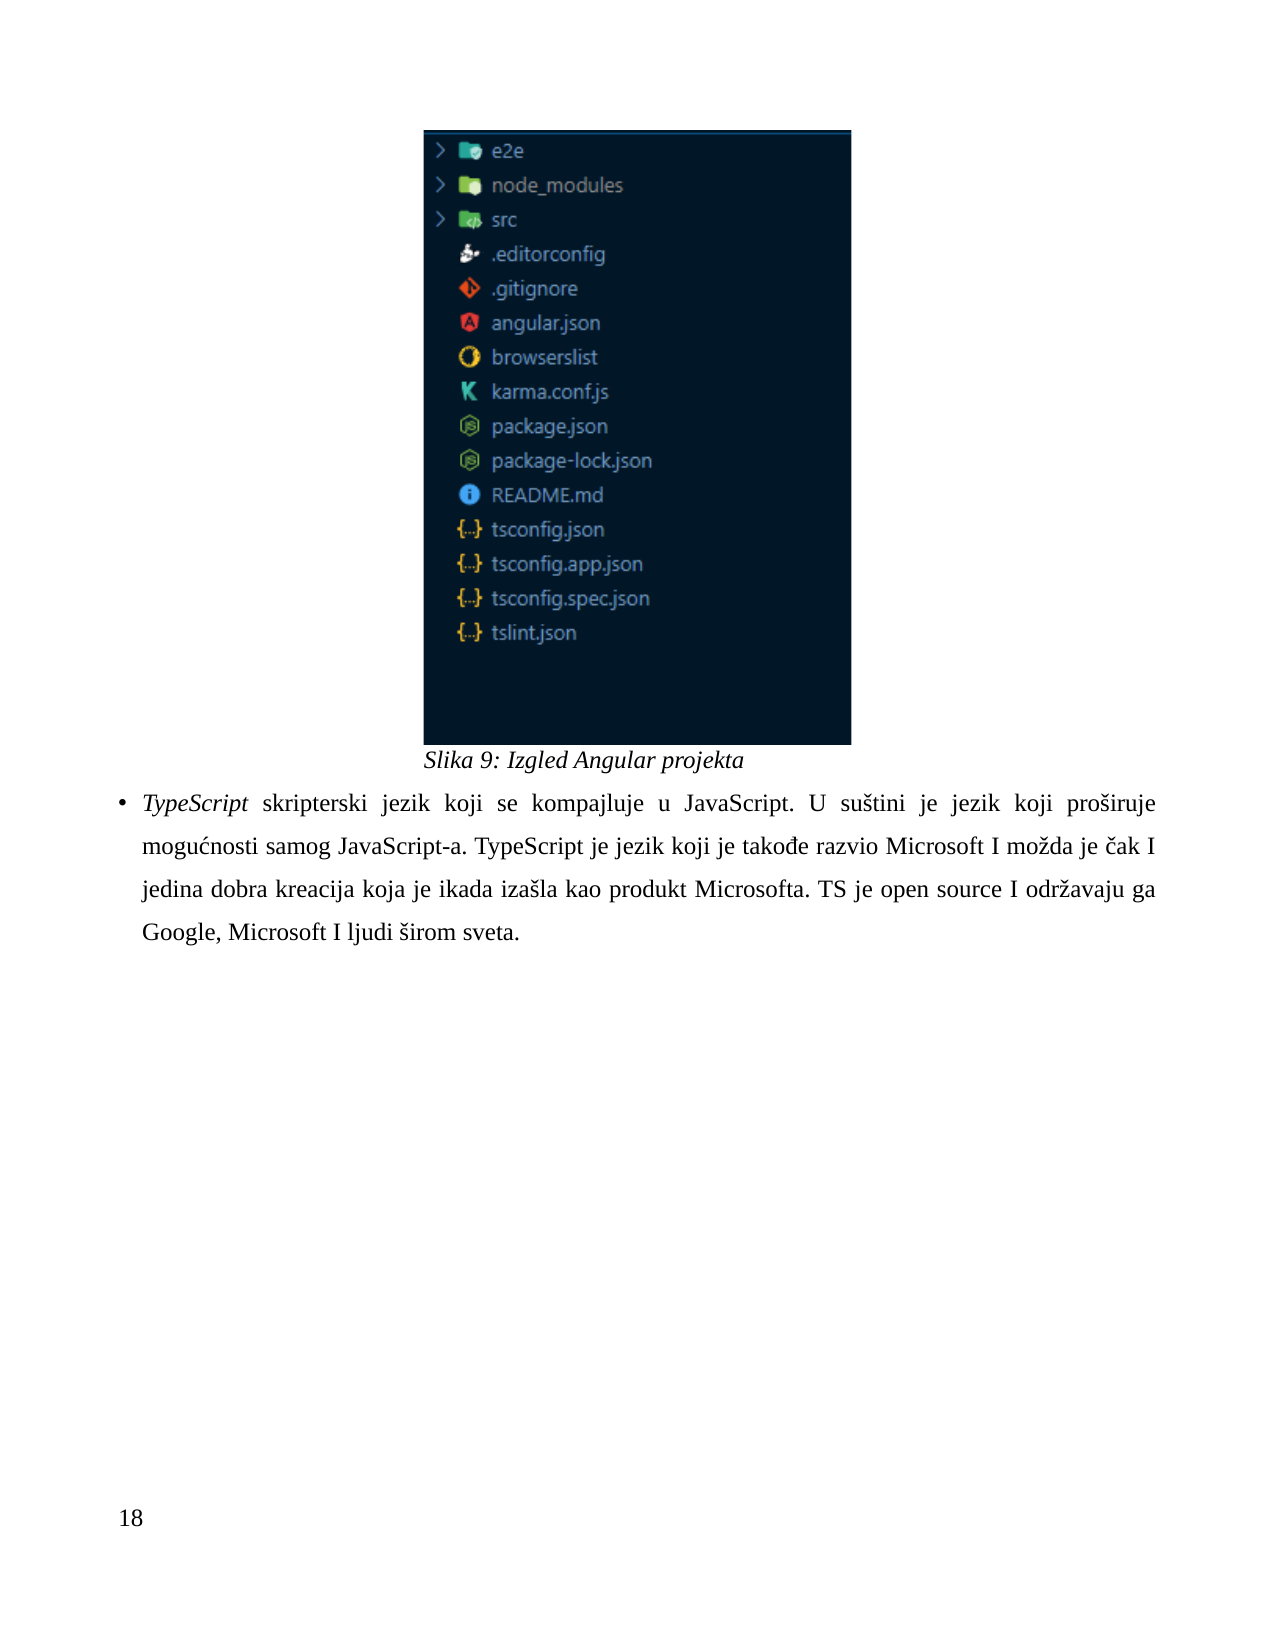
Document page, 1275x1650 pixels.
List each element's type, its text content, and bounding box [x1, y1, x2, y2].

list TypeScript skripterski jezik koji se kompajluje u JavaScript. U suštini je jezik koji proširuje mogućnosti samog JavaScript-a. TypeScript je jezik koji je takođe razvio Microsoft I možda je čak I jedina dobra kreacija koja je ikada izašla kao produkt Microsofta. TS je open source I održavaju ga Google, Microsoft I ljudi širom sveta. [118, 670, 1157, 946]
picture [423, 130, 852, 745]
list Slika 9: Izgled Angular projekta [423, 745, 852, 773]
